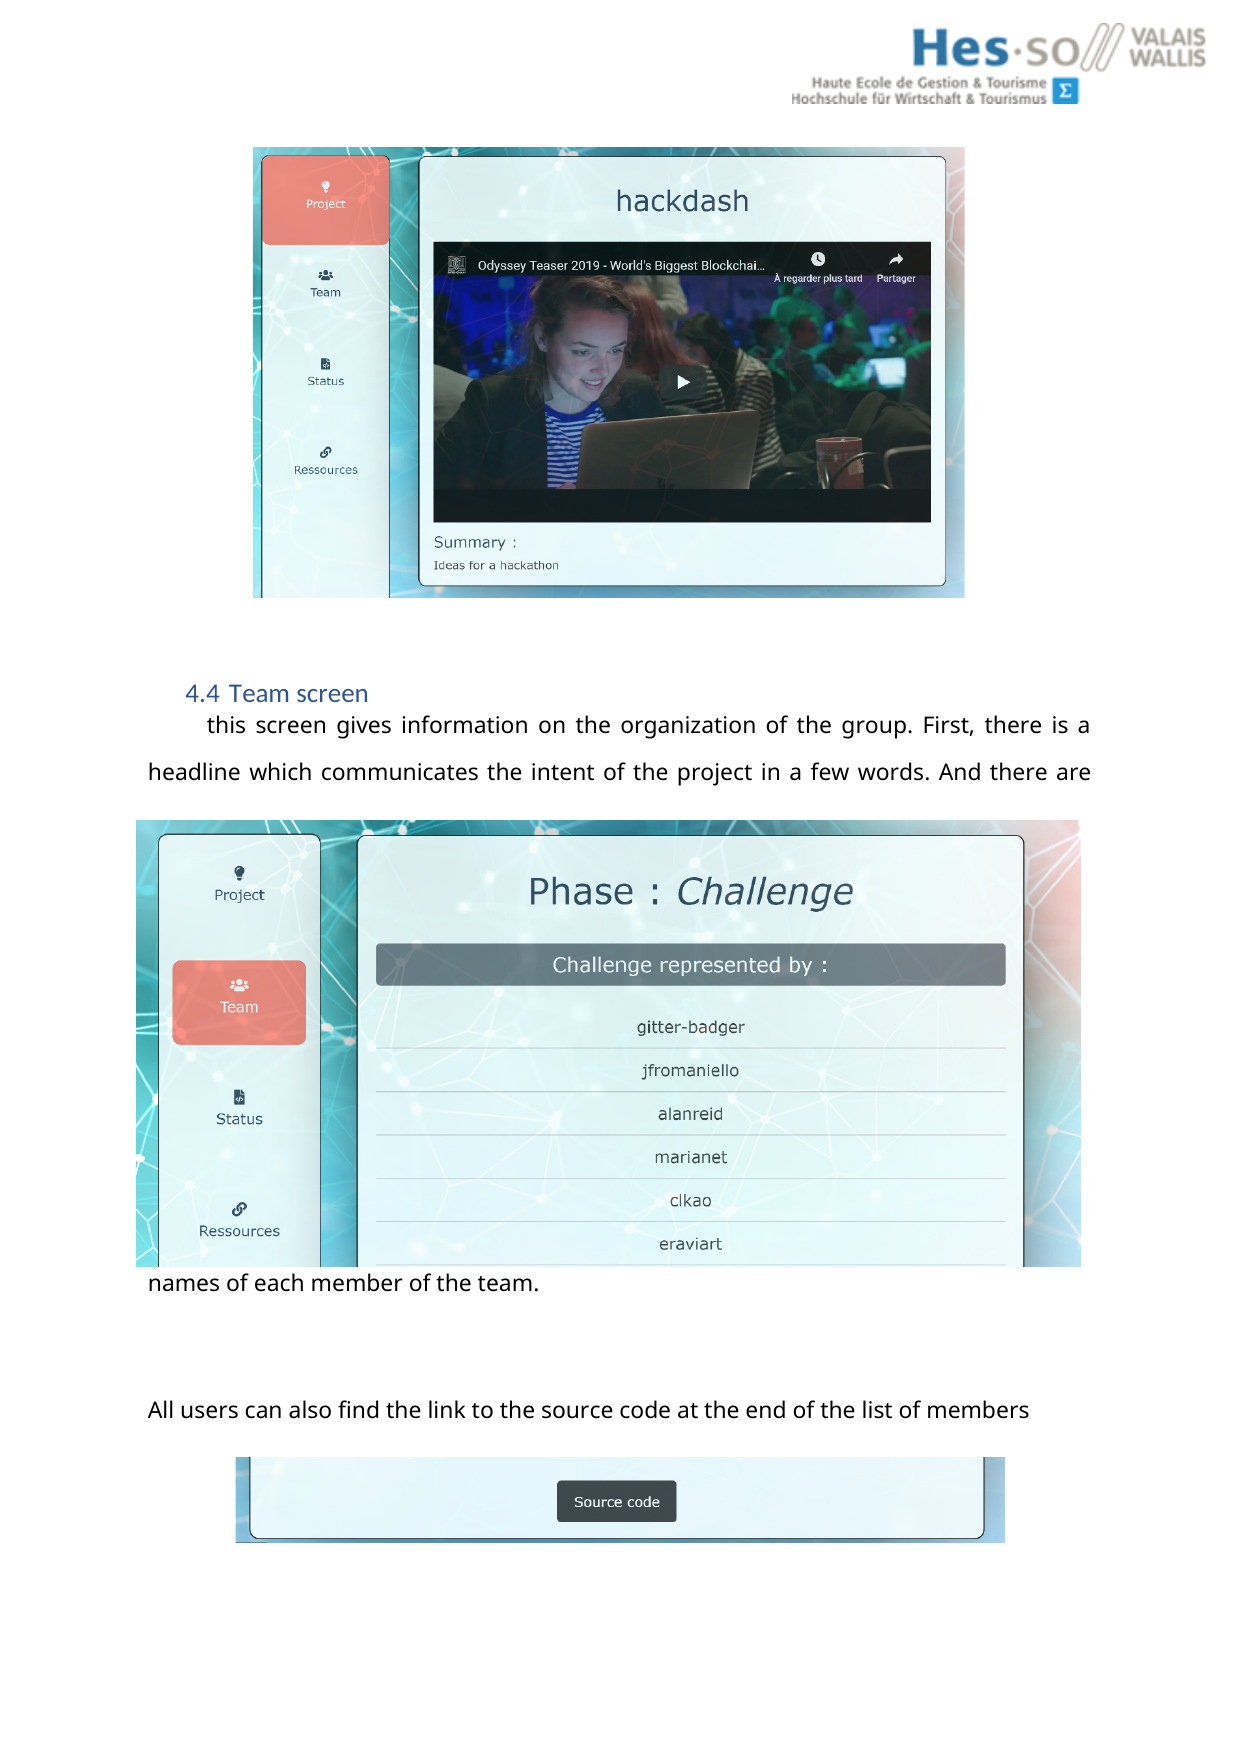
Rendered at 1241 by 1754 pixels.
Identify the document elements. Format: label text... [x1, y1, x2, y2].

picture [252, 147, 965, 598]
subtitle Team screen [185, 676, 1093, 709]
text All users can also find the link to the source code at the end of the list of members [148, 1394, 1093, 1425]
picture [136, 820, 1081, 1267]
text this screen gives information on the organization of the group. First, there is a headline which communicates the intent of the project in a few words. And there are names of each member of the team. [148, 709, 1093, 1298]
picture [792, 23, 1206, 104]
picture [235, 1457, 1005, 1543]
